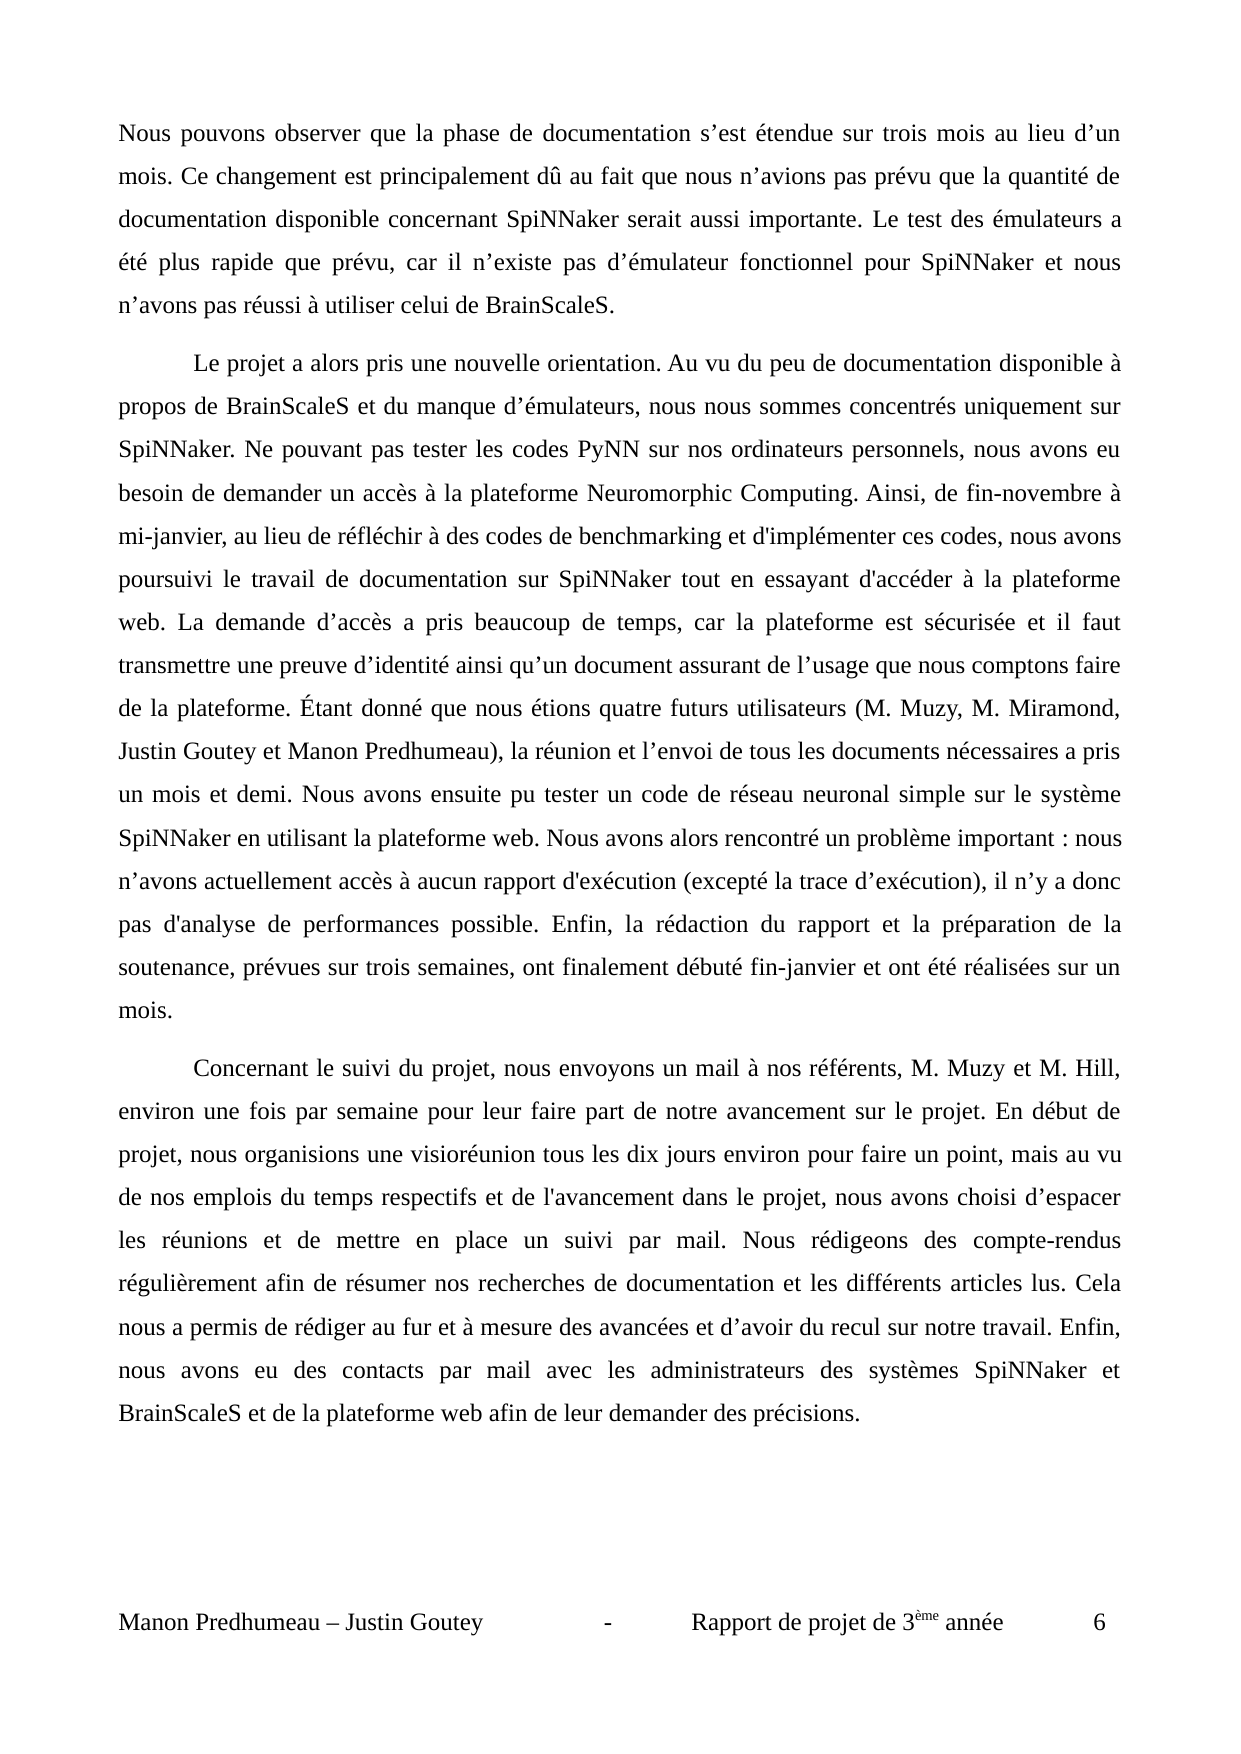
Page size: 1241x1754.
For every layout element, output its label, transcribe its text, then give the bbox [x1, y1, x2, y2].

text Concernant le suivi du projet, nous envoyons un mail à nos référents, M. Muzy et M. Hill, environ une fois par semaine pour leur faire part de notre avancement sur le projet. En début de projet, nous organisions une visioréunion tous les dix jours environ pour faire un point, mais au vu de nos emplois du temps respectifs et de l'avancement dans le projet, nous avons choisi d’espacer les réunions et de mettre en place un suivi par mail. Nous rédigeons des compte-rendus régulièrement afin de résumer nos recherches de documentation et les différents articles lus. Cela nous a permis de rédiger au fur et à mesure des avancées et d’avoir du recul sur notre travail. Enfin, nous avons eu des contacts par mail avec les administrateurs des systèmes SpiNNaker et BrainScaleS et de la plateforme web afin de leur demander des précisions. [118, 1053, 1122, 1427]
text Nous pouvons observer que la phase de documentation s’est étendue sur trois mois au lieu d’un mois. Ce changement est principalement dû au fait que nous n’avions pas prévu que la quantité de documentation disponible concernant SpiNNaker serait aussi importante. Le test des émulateurs a été plus rapide que prévu, car il n’existe pas d’émulateur fonctionnel pour SpiNNaker et nous n’avons pas réussi à utiliser celui de BrainScaleS. [118, 118, 1122, 319]
text Le projet a alors pris une nouvelle orientation. Au vu du peu de documentation disponible à propos de BrainScaleS et du manque d’émulateurs, nous nous sommes concentrés uniquement sur SpiNNaker. Ne pouvant pas tester les codes PyNN sur nos ordinateurs personnels, nous avons eu besoin de demander un accès à la plateforme Neuromorphic Computing. Ainsi, de fin-novembre à mi-janvier, au lieu de réfléchir à des codes de benchmarking et d'implémenter ces codes, nous avons poursuivi le travail de documentation sur SpiNNaker tout en essayant d'accéder à la plateforme web. La demande d’accès a pris beaucoup de temps, car la plateforme est sécurisée et il faut transmettre une preuve d’identité ainsi qu’un document assurant de l’usage que nous comptons faire de la plateforme. Étant donné que nous étions quatre futurs utilisateurs (M. Muzy, M. Miramond, Justin Goutey et Manon Predhumeau), la réunion et l’envoi de tous les documents nécessaires a pris un mois et demi. Nous avons ensuite pu tester un code de réseau neuronal simple sur le système SpiNNaker en utilisant la plateforme web. Nous avons alors rencontré un problème important : nous n’avons actuellement accès à aucun rapport d'exécution (excepté la trace d’exécution), il n’y a donc pas d'analyse de performances possible. Enfin, la rédaction du rapport et la préparation de la soutenance, prévues sur trois semaines, ont finalement débuté fin-janvier et ont été réalisées sur un mois. [118, 348, 1122, 1024]
